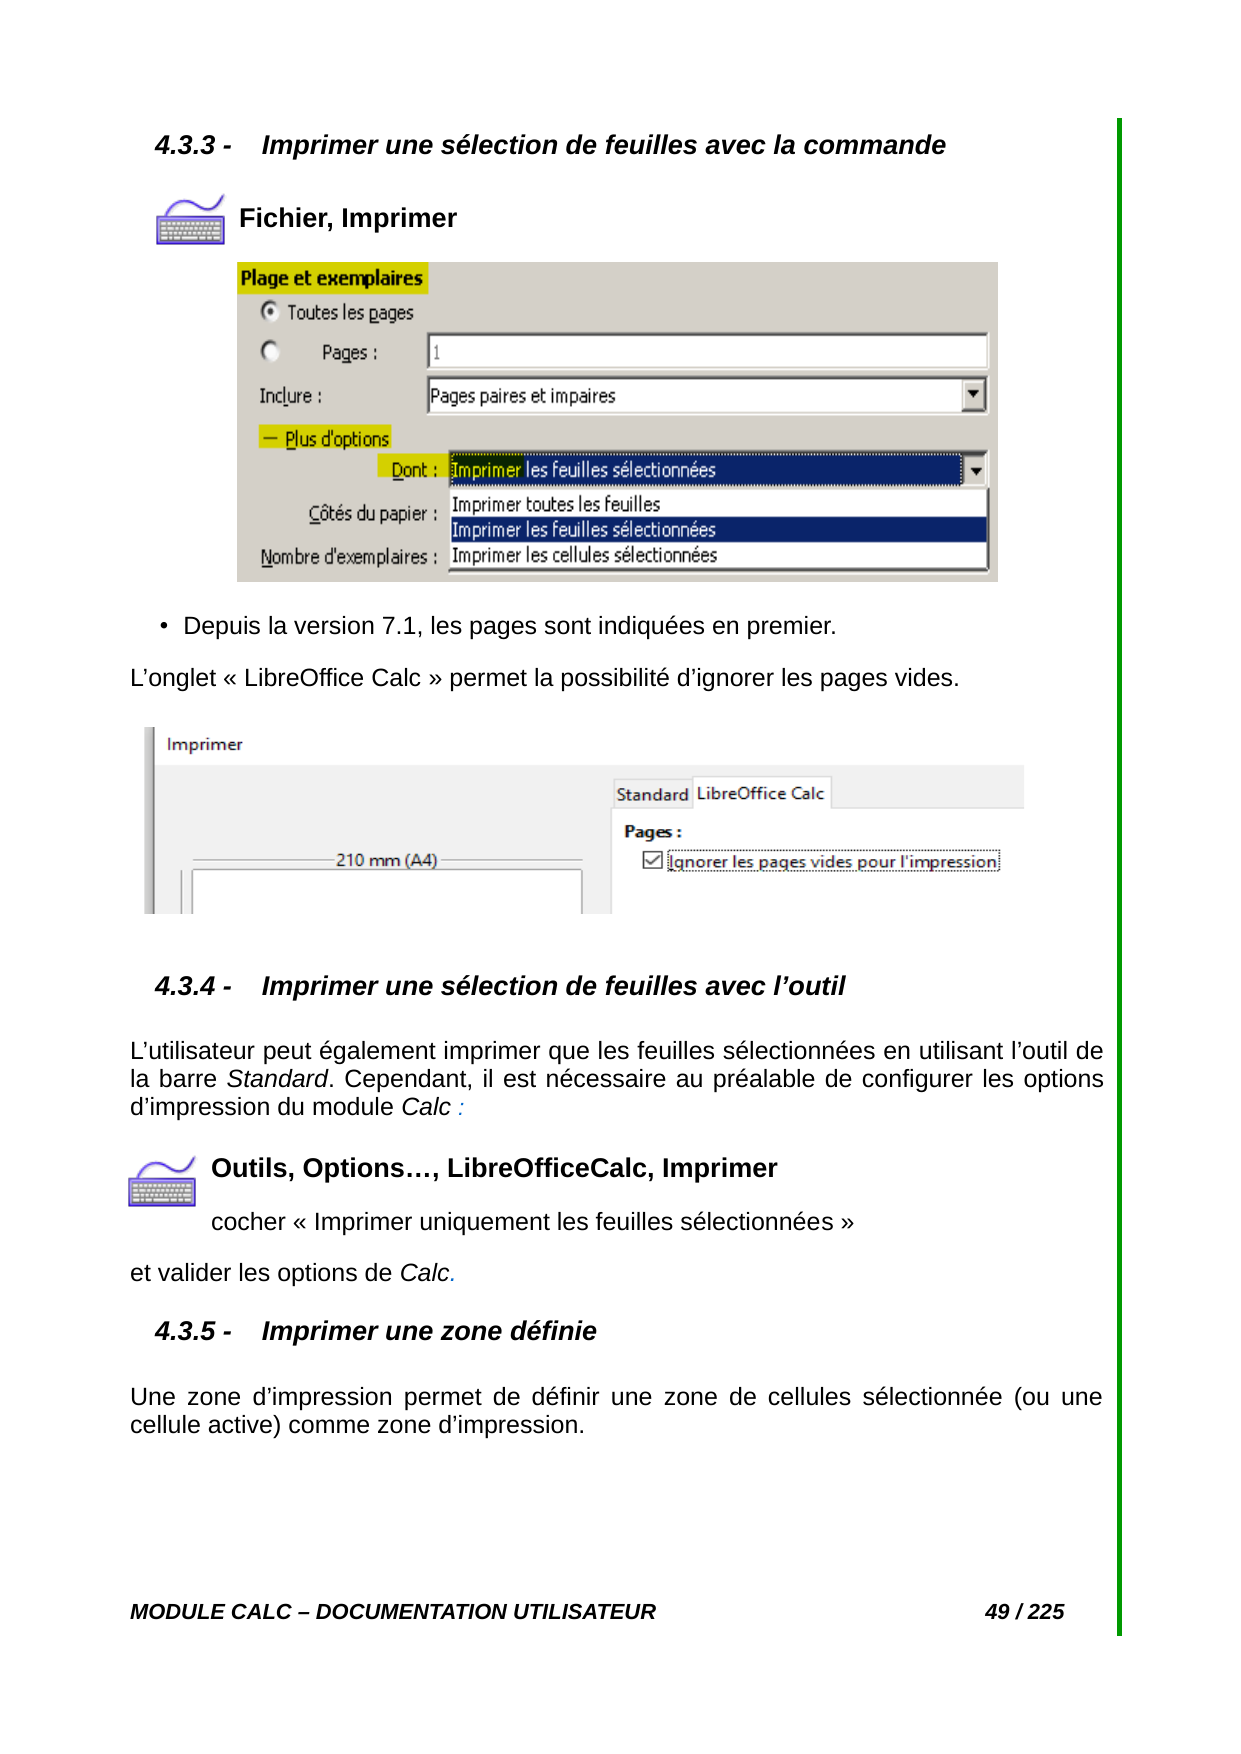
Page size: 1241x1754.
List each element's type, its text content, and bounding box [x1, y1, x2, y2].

list Depuis la version 7.1, les pages sont indiquées en premier. [159, 612, 1105, 640]
picture [152, 183, 228, 259]
subtitle Imprimer une sélection de feuilles avec l’outil [155, 971, 1105, 1001]
text [130, 203, 152, 233]
text cocher « Imprimer uniquement les feuilles sélectionnées » [130, 1207, 1105, 1235]
subtitle Imprimer une zone définie [155, 1316, 1105, 1347]
picture [144, 727, 1025, 914]
text Fichier, Imprimer [228, 203, 1105, 233]
text L’utilisateur peut également imprimer que les feuilles sélectionnées en utilisant l’outil de la barre Standard. Cependant, il est nécessaire au préalable de configurer les options d’impression du module Calc : [130, 1037, 1105, 1121]
text Une zone d’impression permet de définir une zone de cellules sélectionnée (ou une cellule active) comme zone d’impression. [130, 1383, 1105, 1438]
picture [124, 1145, 199, 1221]
text L’onglet « LibreOffice Calc » permet la possibilité d’ignorer les pages vides. [130, 663, 1105, 691]
text Outils, Options…, LibreOfficeCalc, Imprimer [199, 1153, 1105, 1184]
subtitle Imprimer une sélection de feuilles avec la commande [155, 130, 1105, 160]
text et valider les options de Calc. [130, 1259, 1105, 1287]
